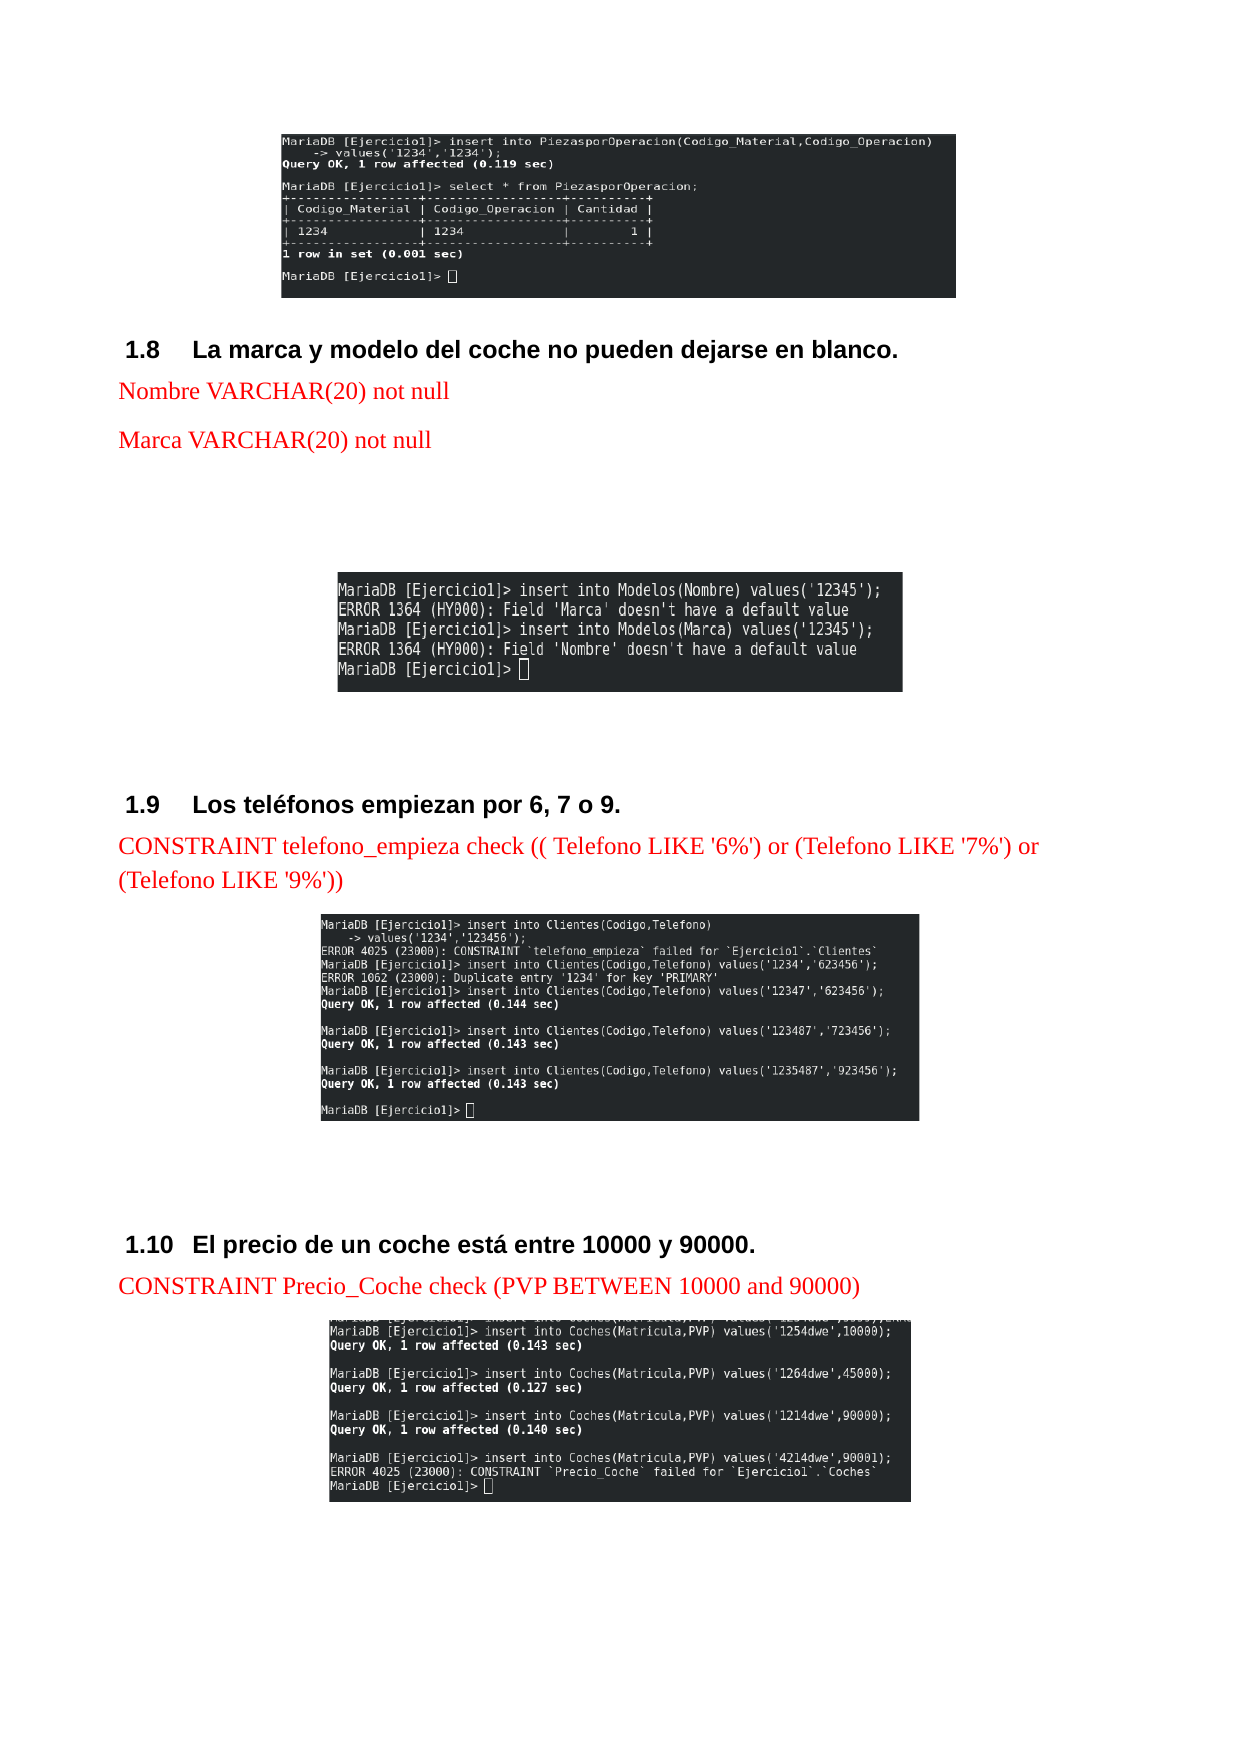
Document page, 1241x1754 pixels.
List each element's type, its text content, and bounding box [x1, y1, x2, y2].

text CONSTRAINT Precio_Coche check (PVP BETWEEN 10000 and 90000) [118, 1271, 1122, 1300]
subtitle Los teléfonos empiezan por 6, 7 o 9. [118, 790, 1122, 818]
text CONSTRAINT telefono_empieza check (( Telefono LIKE '6%') or (Telefono LIKE '7%') or (Telefono LIKE '9%')) [118, 831, 1122, 894]
text Nombre VARCHAR(20) not null [118, 376, 1122, 405]
text Marca VARCHAR(20) not null [118, 426, 1122, 454]
subtitle La marca y modelo del coche no pueden dejarse en blanco. [118, 335, 1122, 364]
subtitle El precio de un coche está entre 10000 y 90000. [118, 1230, 1122, 1258]
